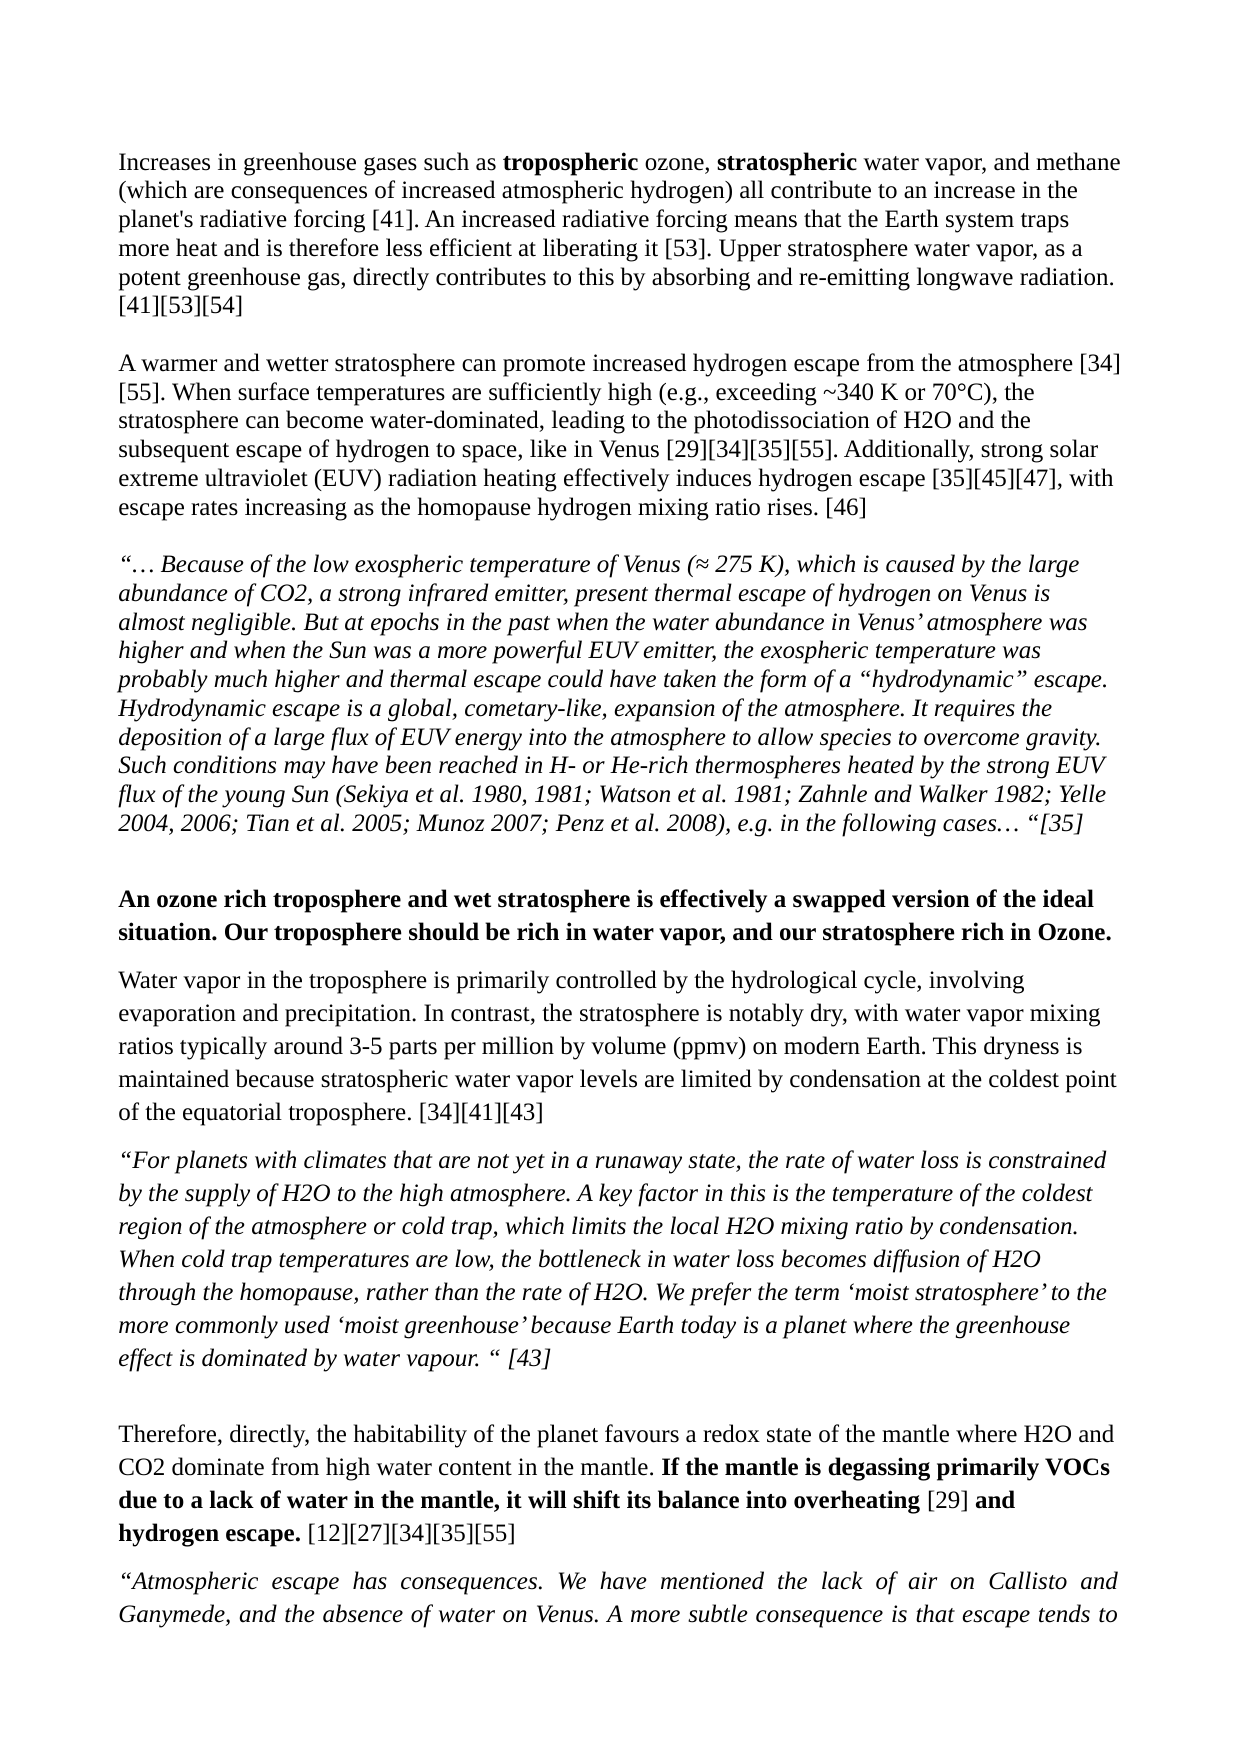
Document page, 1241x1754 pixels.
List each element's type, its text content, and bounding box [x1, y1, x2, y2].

text Water vapor in the troposphere is primarily controlled by the hydrological cycle, involving evaporation and precipitation. In contrast, the stratosphere is notably dry, with water vapor mixing ratios typically around 3-5 parts per million by volume (ppmv) on modern Earth. This dryness is maintained because stratospheric water vapor levels are limited by condensation at the coldest point of the equatorial troposphere. [34][41][43] [118, 965, 1122, 1126]
text Therefore, directly, the habitability of the planet favours a redox state of the mantle where H2O and CO2 dominate from high water content in the mantle. If the mantle is degassing primarily VOCs due to a lack of water in the mantle, it will shift its balance into overheating [29] and hydrogen escape. [12][27][34][35][55] [118, 1419, 1122, 1547]
text “For planets with climates that are not yet in a runaway state, the rate of water loss is constrained by the supply of H2O to the high atmosphere. A key factor in this is the temperature of the coldest region of the atmosphere or cold trap, which limits the local H2O mixing ratio by condensation. When cold trap temperatures are low, the bottleneck in water loss becomes diffusion of H2O through the homopause, rather than the rate of H2O. We prefer the term ‘moist stratosphere’ to the more commonly used ‘moist greenhouse’ because Earth today is a planet where the greenhouse effect is dominated by water vapour. “ [43] [118, 1145, 1122, 1372]
text “Atmospheric escape has consequences. We have mentioned the lack of air on Callisto and Ganymede, and the absence of water on Venus. A more subtle consequence is that escape tends to [118, 1566, 1122, 1628]
text A warmer and wetter stratosphere can promote increased hydrogen escape from the atmosphere [34][55]. When surface temperatures are sufficiently high (e.g., exceeding ~340 K or 70°C), the stratosphere can become water-dominated, leading to the photodissociation of H2O and the subsequent escape of hydrogen to space, like in Venus [29][34][35][55]. Additionally, strong solar extreme ultraviolet (EUV) radiation heating effectively induces hydrogen escape [35][45][47], with escape rates increasing as the homopause hydrogen mixing ratio rises. [46] [118, 348, 1122, 521]
text Increases in greenhouse gases such as tropospheric ozone, stratospheric water vapor, and methane (which are consequences of increased atmospheric hydrogen) all contribute to an increase in the planet's radiative forcing [41]. An increased radiative forcing means that the Earth system traps more heat and is therefore less efficient at liberating it [53]. Upper stratosphere water vapor, as a potent greenhouse gas, directly contributes to this by absorbing and re-emitting longwave radiation. [41][53][54] [118, 147, 1122, 319]
text An ozone rich troposphere and wet stratosphere is effectively a swapped version of the ideal situation. Our troposphere should be rich in water vapor, and our stratosphere rich in Ozone. [118, 884, 1122, 946]
text “… Because of the low exospheric temperature of Venus (≈ 275 K), which is caused by the large abundance of CO2, a strong infrared emitter, present thermal escape of hydrogen on Venus is almost negligible. But at epochs in the past when the water abundance in Venus’ atmosphere was higher and when the Sun was a more powerful EUV emitter, the exospheric temperature was probably much higher and thermal escape could have taken the form of a “hydrodynamic” escape. Hydrodynamic escape is a global, cometary-like, expansion of the atmosphere. It requires the deposition of a large flux of EUV energy into the atmosphere to allow species to overcome gravity. Such conditions may have been reached in H- or He-rich thermospheres heated by the strong EUV flux of the young Sun (Sekiya et al. 1980, 1981; Watson et al. 1981; Zahnle and Walker 1982; Yelle 2004, 2006; Tian et al. 2005; Munoz 2007; Penz et al. 2008), e.g. in the following cases… “[35] [118, 549, 1122, 837]
